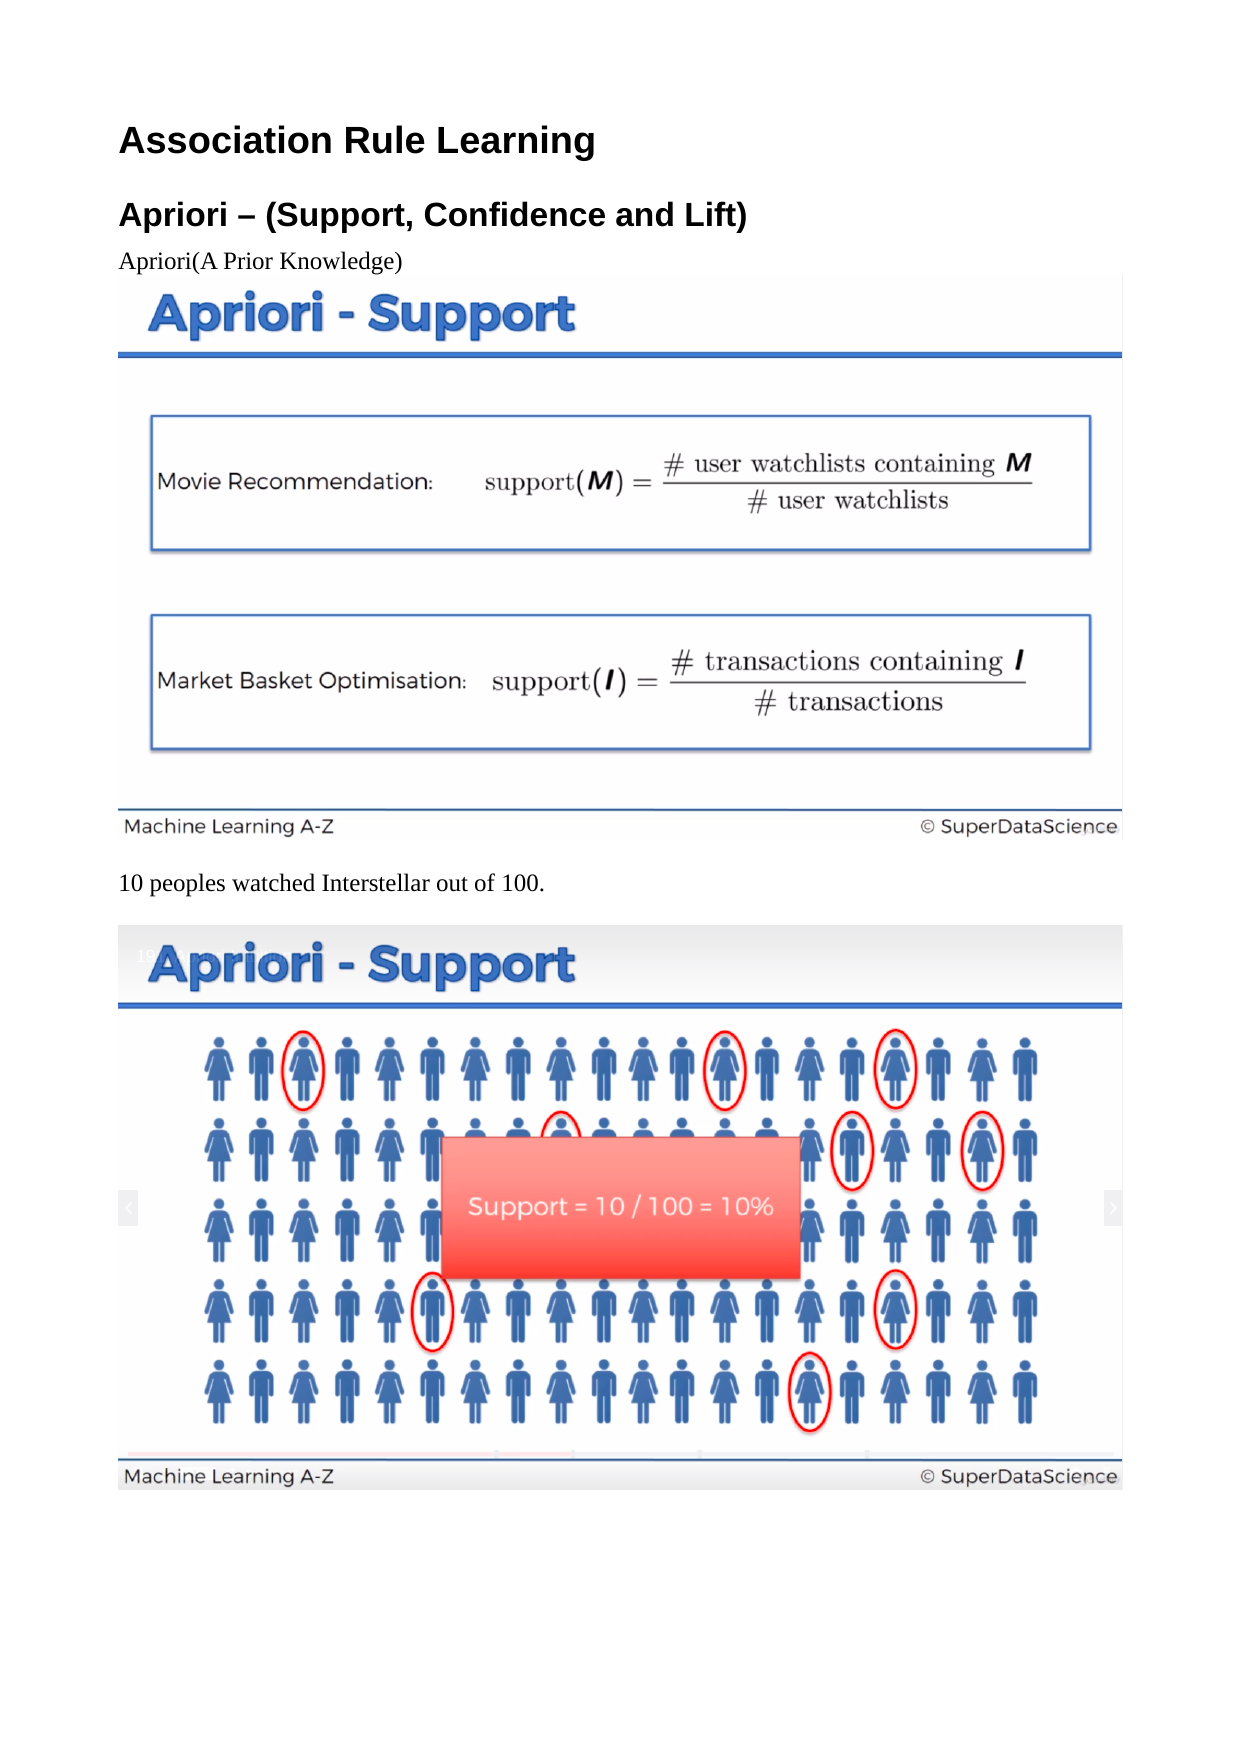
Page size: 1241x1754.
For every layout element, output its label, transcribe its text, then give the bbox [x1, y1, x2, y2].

subtitle Association Rule Learning [118, 118, 1122, 162]
text Apriori(A Prior Knowledge) [118, 246, 1122, 275]
picture [118, 275, 1123, 840]
picture [118, 925, 1123, 1490]
text 10 peoples watched Interstellar out of 100. [118, 868, 1122, 897]
subtitle Apriori – (Support, Confidence and Lift) [118, 195, 1122, 234]
